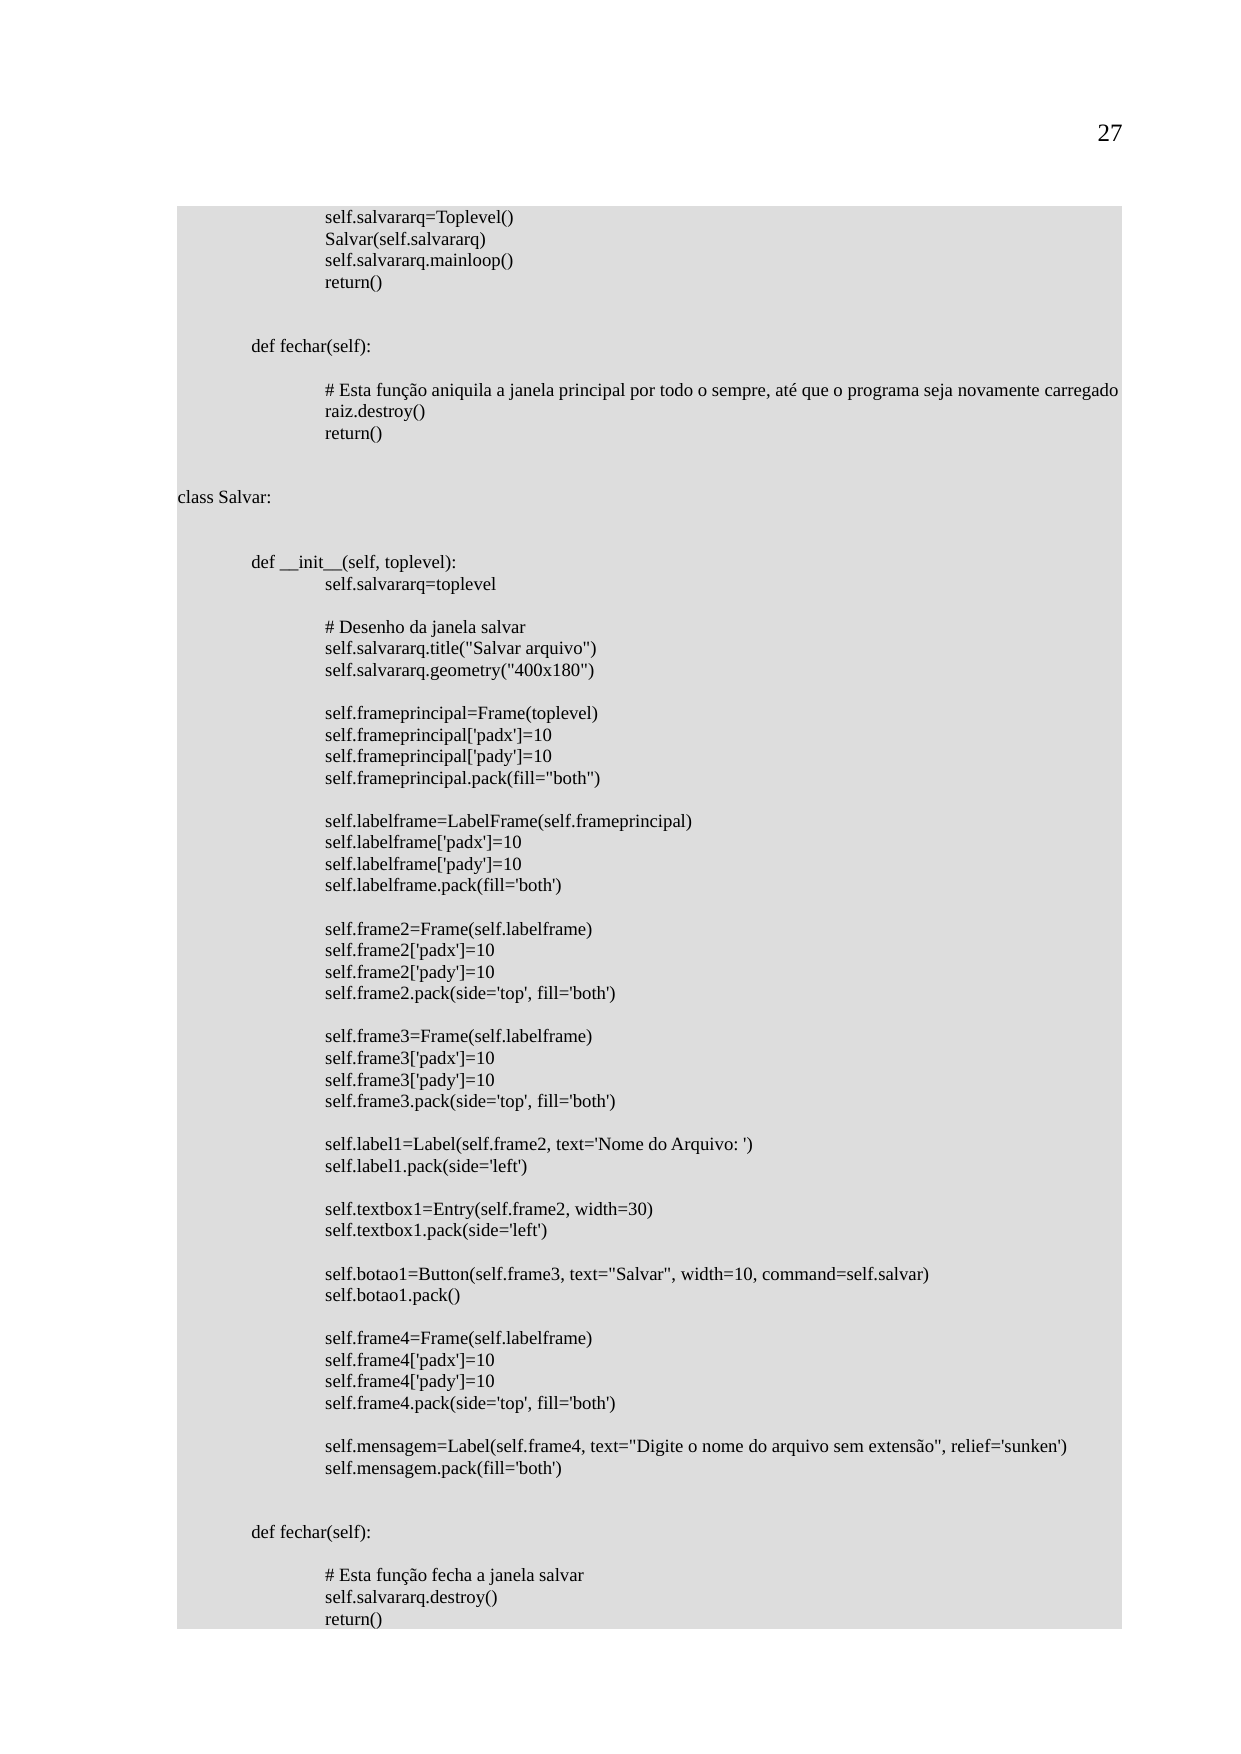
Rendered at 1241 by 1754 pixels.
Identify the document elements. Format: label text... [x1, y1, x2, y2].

text def fechar(self): [177, 1521, 1122, 1543]
text raiz.destroy() [177, 400, 1122, 422]
text self.botao1=Button(self.frame3, text="Salvar", width=10, command=self.salvar) [177, 1262, 1122, 1284]
text self.salvararq.destroy() [177, 1586, 1122, 1607]
text self.frame4.pack(side='top', fill='both') [177, 1392, 1122, 1413]
text self.textbox1.pack(side='left') [177, 1219, 1122, 1241]
text self.frame3=Frame(self.labelframe) [177, 1025, 1122, 1047]
text self.labelframe['pady']=10 [177, 853, 1122, 874]
text self.labelframe=LabelFrame(self.frameprincipal) [177, 810, 1122, 831]
text self.frame4=Frame(self.labelframe) [177, 1327, 1122, 1349]
text self.salvararq.title("Salvar arquivo") [177, 637, 1122, 659]
text self.frame2=Frame(self.labelframe) [177, 917, 1122, 939]
text self.label1=Label(self.frame2, text='Nome do Arquivo: ') [177, 1133, 1122, 1155]
text self.salvararq.geometry("400x180") [177, 659, 1122, 680]
text return() [177, 422, 1122, 443]
text self.labelframe.pack(fill='both') [177, 874, 1122, 896]
text class Salvar: [177, 486, 1122, 508]
text self.salvararq=toplevel [177, 572, 1122, 594]
text # Desenho da janela salvar [177, 616, 1122, 637]
text self.frameprincipal.pack(fill="both") [177, 767, 1122, 788]
text return() [177, 1607, 1122, 1629]
text self.label1.pack(side='left') [177, 1155, 1122, 1176]
text self.mensagem=Label(self.frame4, text="Digite o nome do arquivo sem extensão", relief='sunken') [177, 1435, 1122, 1457]
text return() [177, 271, 1122, 292]
text self.frameprincipal=Frame(toplevel) [177, 702, 1122, 723]
text self.mensagem.pack(fill='both') [177, 1457, 1122, 1478]
text Salvar(self.salvararq) [177, 227, 1122, 249]
text self.frame3['pady']=10 [177, 1068, 1122, 1090]
text def fechar(self): [177, 335, 1122, 357]
text self.botao1.pack() [177, 1284, 1122, 1306]
text self.salvararq=Toplevel() [177, 206, 1122, 227]
text self.frame2['pady']=10 [177, 961, 1122, 982]
text # Esta função fecha a janela salvar [177, 1564, 1122, 1586]
text # Esta função aniquila a janela principal por todo o sempre, até que o programa seja novamente carregado [177, 378, 1122, 400]
text self.textbox1=Entry(self.frame2, width=30) [177, 1198, 1122, 1219]
text self.frame4['padx']=10 [177, 1349, 1122, 1370]
text self.frame3['padx']=10 [177, 1047, 1122, 1068]
text self.frameprincipal['padx']=10 [177, 723, 1122, 745]
text self.frame4['pady']=10 [177, 1370, 1122, 1392]
text self.frameprincipal['pady']=10 [177, 745, 1122, 767]
text self.frame2.pack(side='top', fill='both') [177, 982, 1122, 1004]
text self.labelframe['padx']=10 [177, 831, 1122, 853]
text self.salvararq.mainloop() [177, 249, 1122, 271]
text self.frame2['padx']=10 [177, 939, 1122, 961]
text self.frame3.pack(side='top', fill='both') [177, 1090, 1122, 1112]
text def __init__(self, toplevel): [177, 551, 1122, 572]
